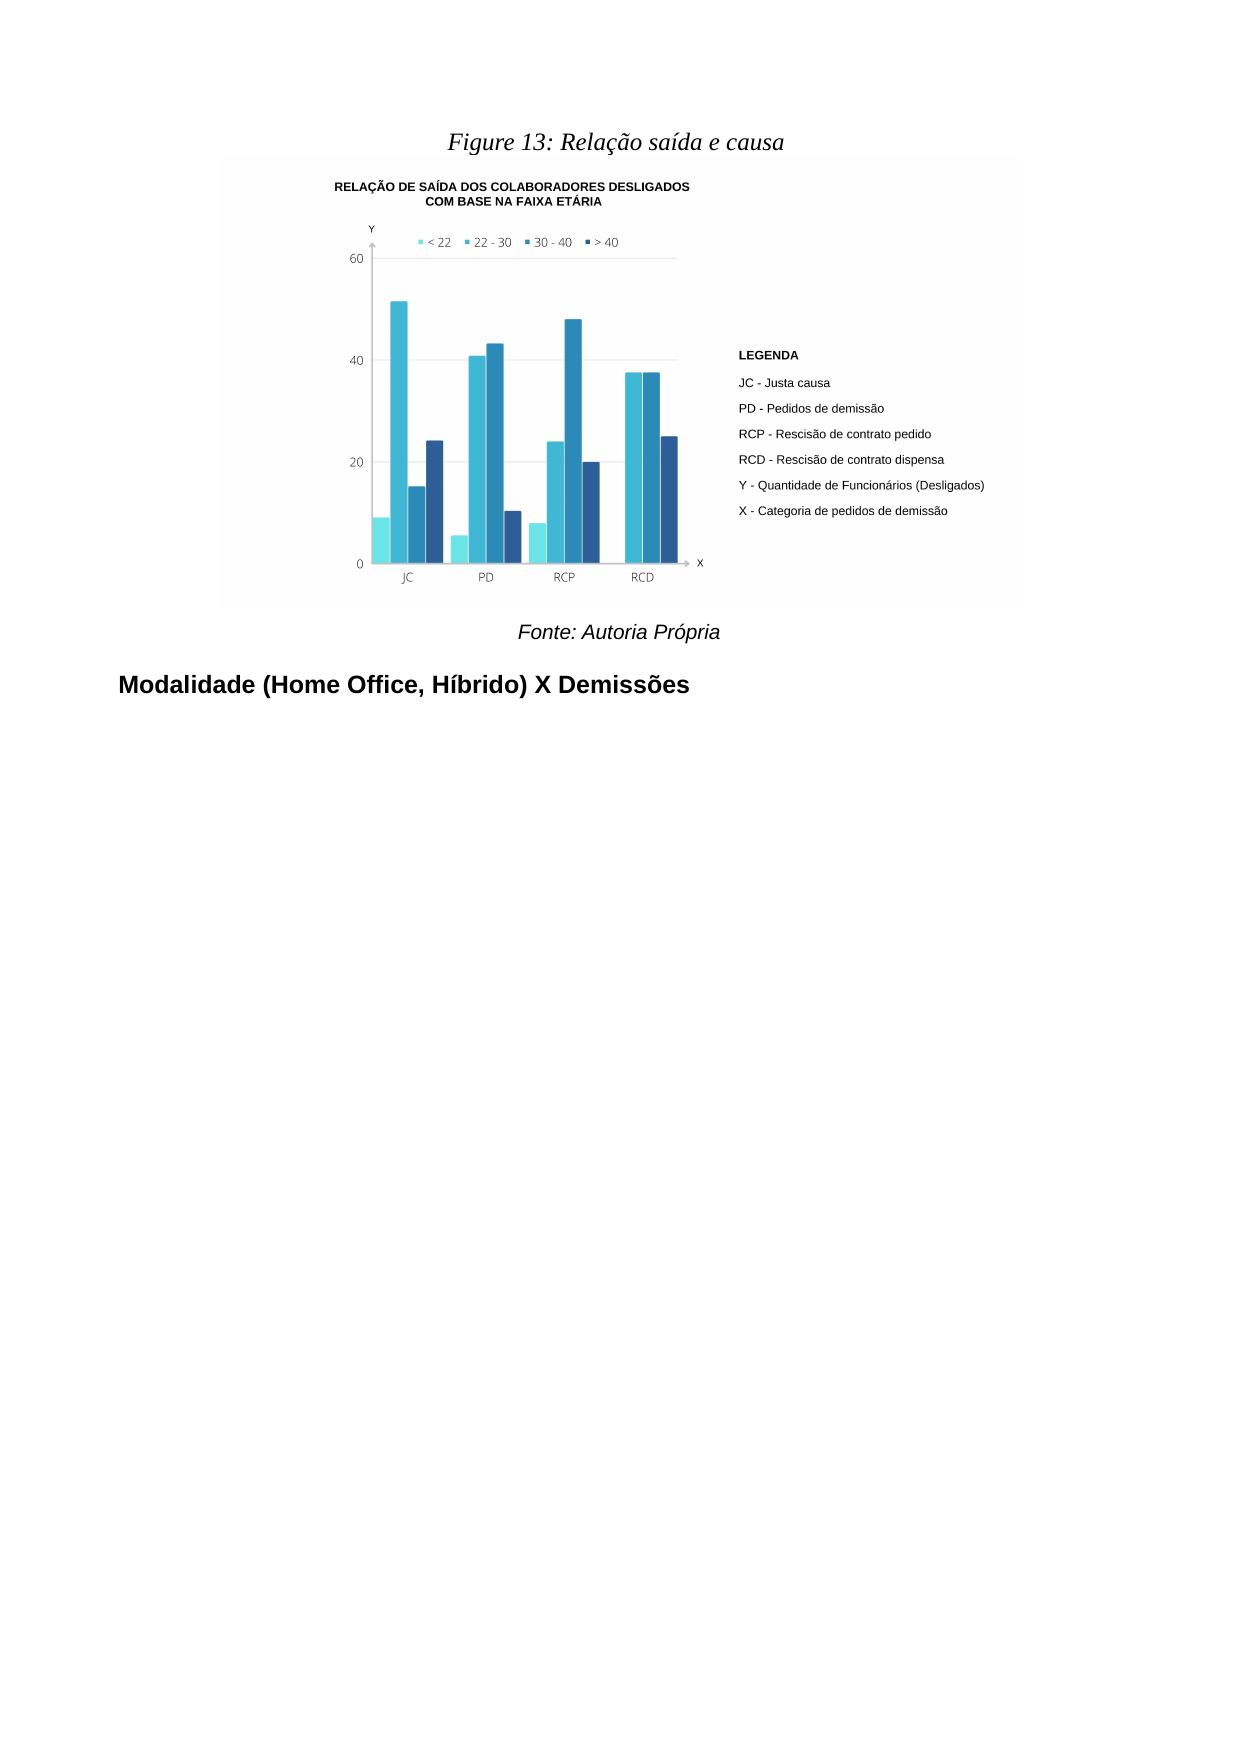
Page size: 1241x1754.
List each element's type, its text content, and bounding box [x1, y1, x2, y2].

text [118, 114, 1122, 127]
text Fonte: Autoria Própria [118, 156, 1122, 643]
picture [218, 155, 1022, 608]
text Figure 13: Relação saída e causa [118, 127, 1122, 156]
text Modalidade (Home Office, Híbrido) X Demissões [118, 670, 1122, 699]
